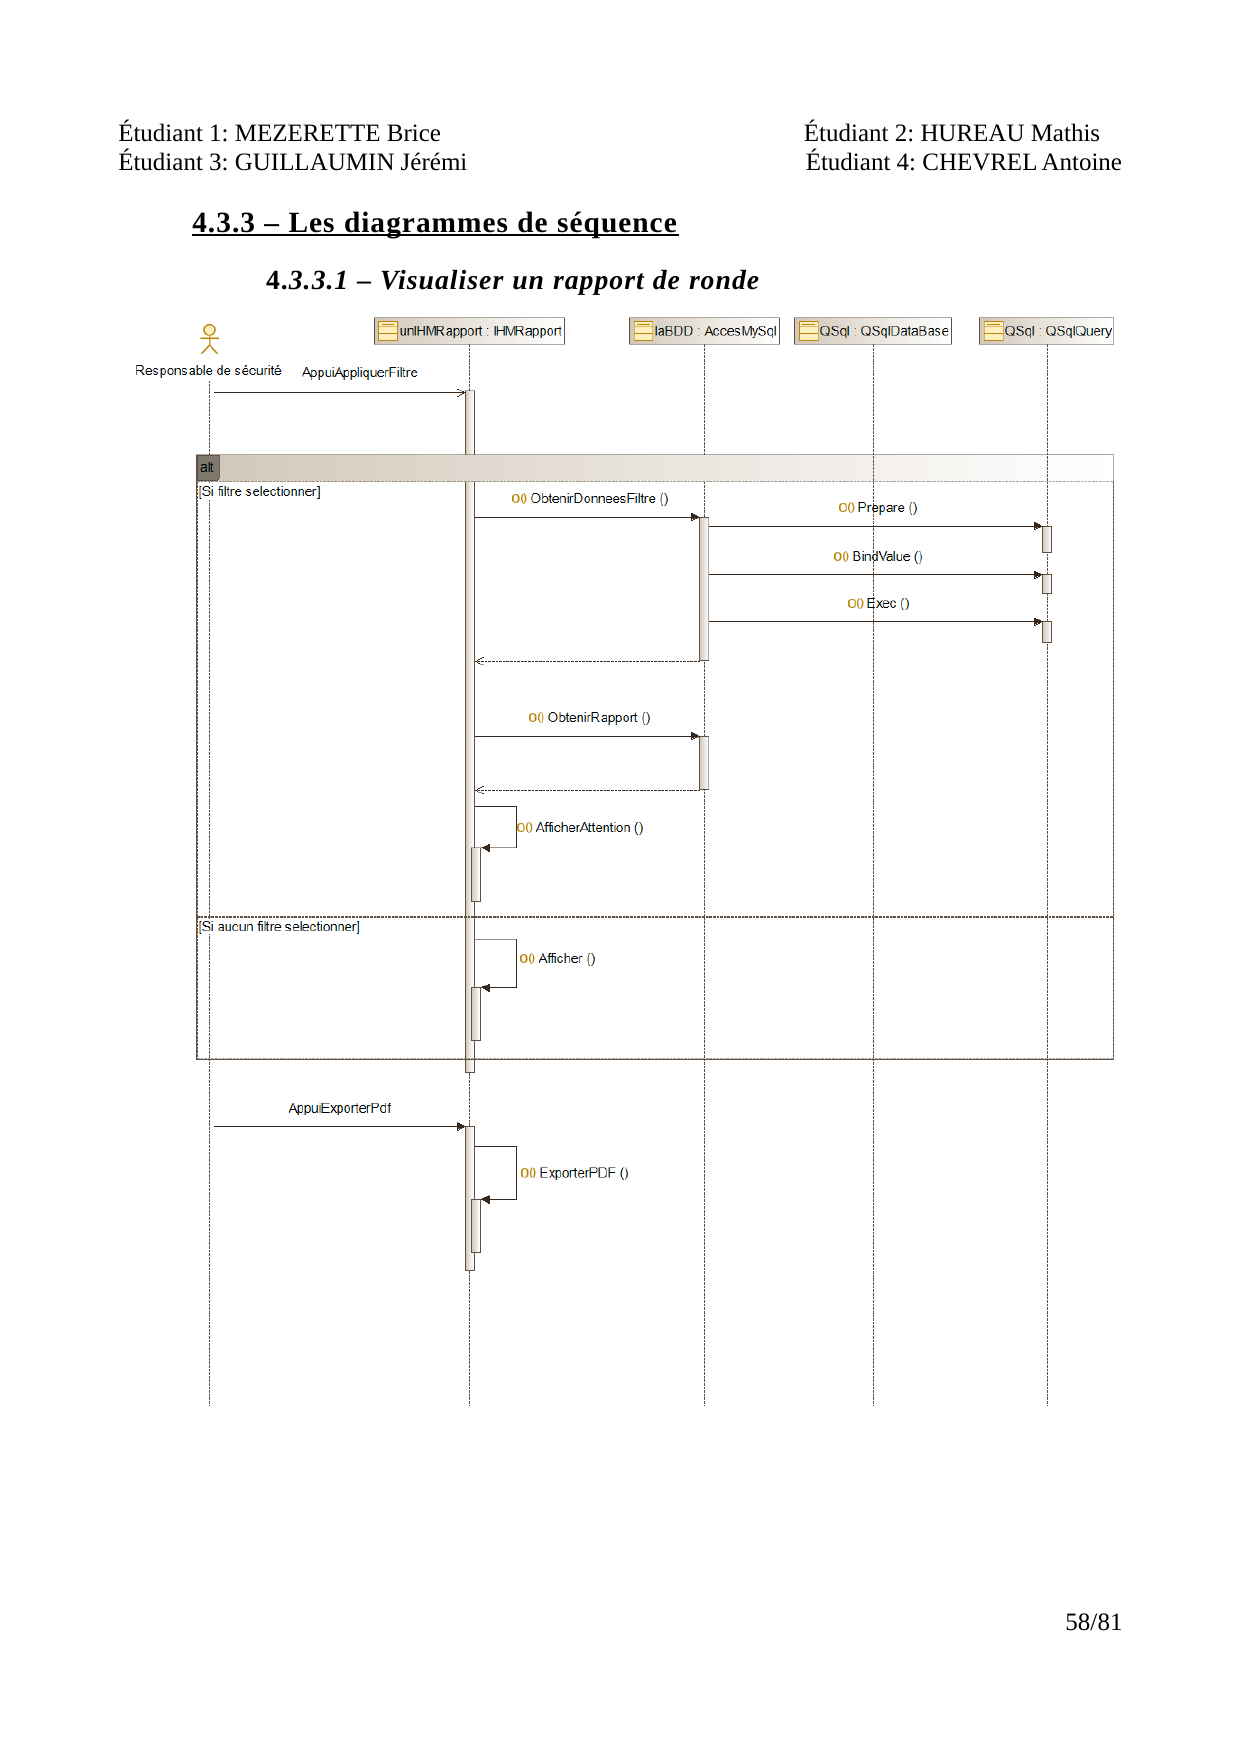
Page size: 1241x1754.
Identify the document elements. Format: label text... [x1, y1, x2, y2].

subtitle 4.3.3 – Les diagrammes de séquence [118, 205, 1122, 239]
picture [118, 308, 1123, 1415]
subtitle 4.3.3.1 – Visualiser un rapport de ronde [118, 264, 1122, 296]
